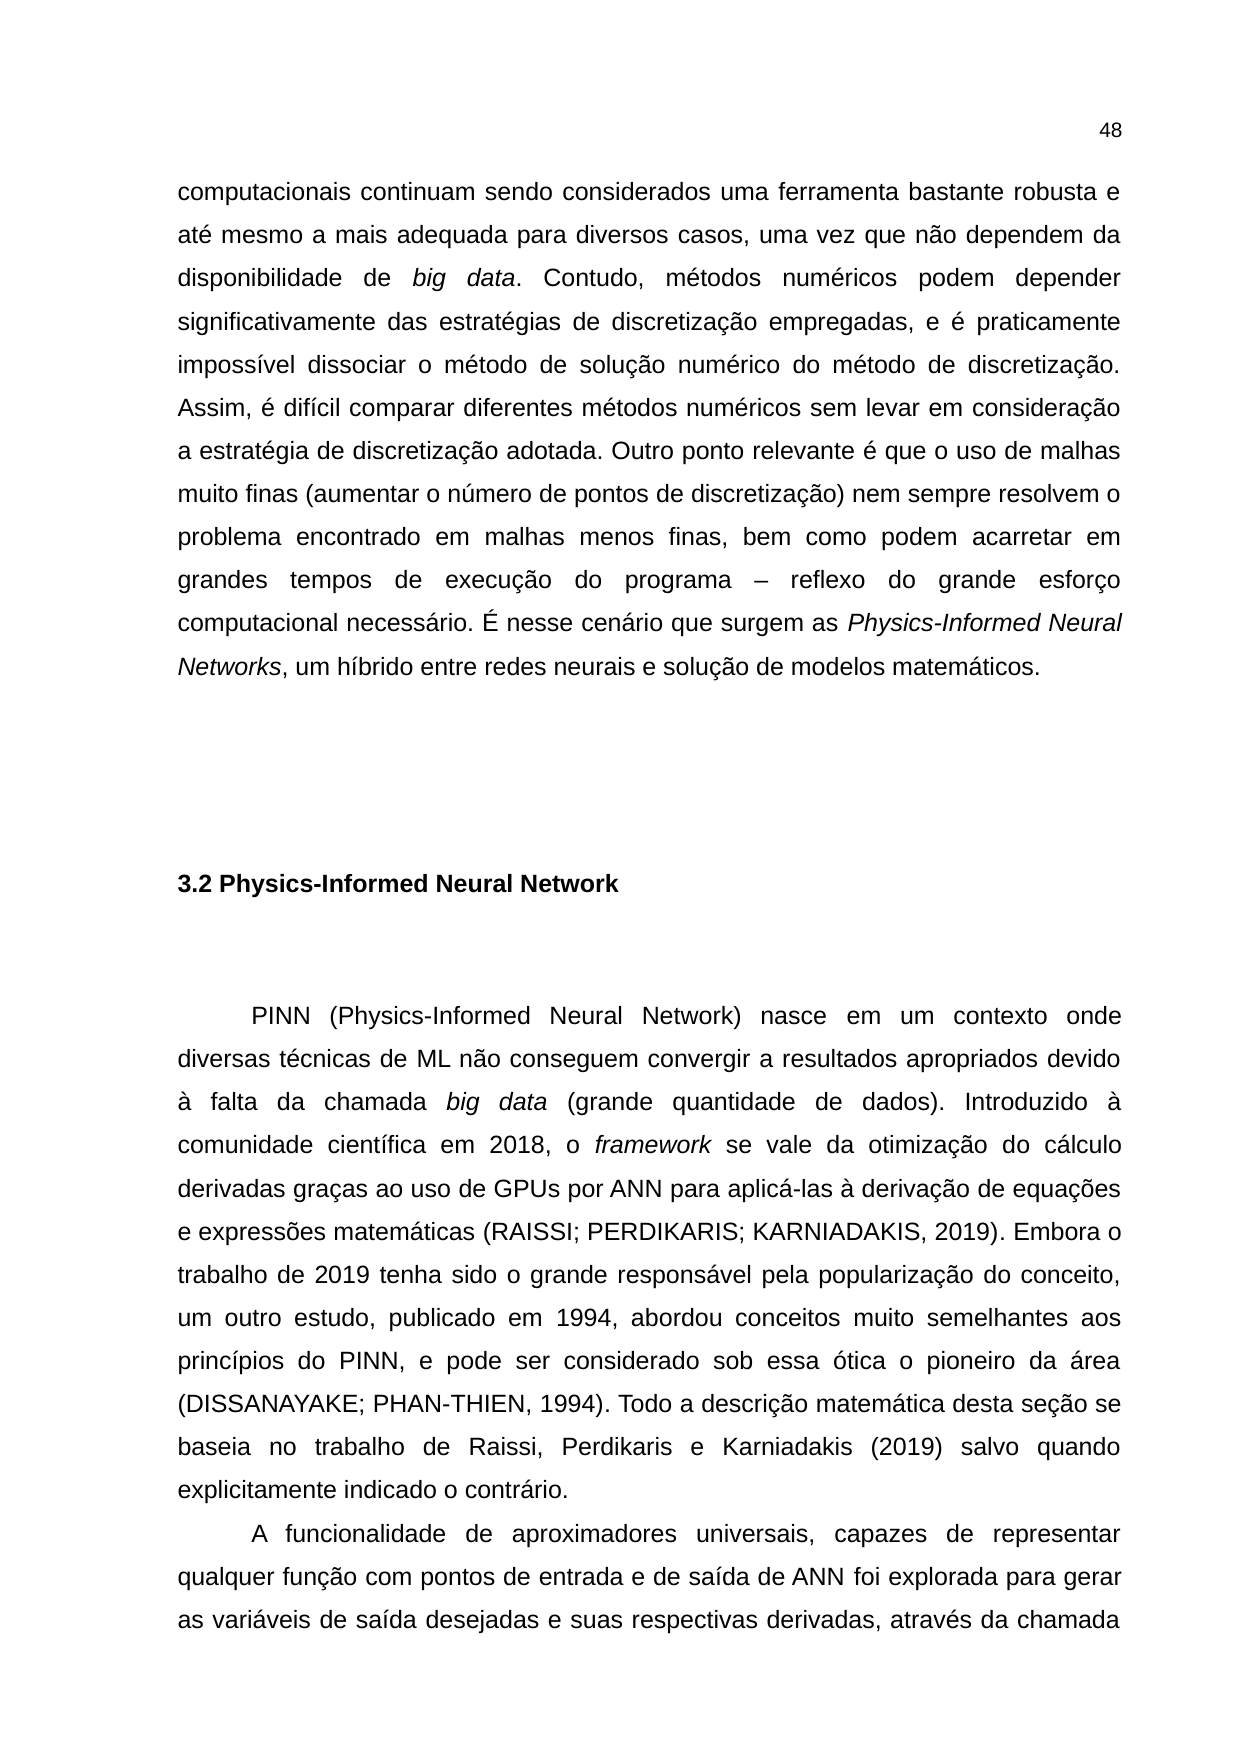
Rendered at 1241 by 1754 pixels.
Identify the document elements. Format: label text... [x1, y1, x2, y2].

text A funcionalidade de aproximadores universais, capazes de representar qualquer função com pontos de entrada e de saída de ANN foi explorada para gerar as variáveis de saída desejadas e suas respectivas derivadas, através da chamada [177, 1518, 1122, 1633]
text PINN (Physics-Informed Neural Network) nasce em um contexto onde diversas técnicas de ML não conseguem convergir a resultados apropriados devido à falta da chamada big data (grande quantidade de dados). Introduzido à comunidade científica em 2018, o framework se vale da otimização do cálculo derivadas graças ao uso de GPUs por ANN para aplicá-las à derivação de equações e expressões matemáticas (RAISSI; PERDIKARIS; KARNIADAKIS, 2019). Embora o trabalho de 2019 tenha sido o grande responsável pela popularização do conceito, um outro estudo, publicado em 1994, abordou conceitos muito semelhantes aos princípios do PINN, e pode ser considerado sob essa ótica o pioneiro da área (DISSANAYAKE; PHAN-THIEN, 1994). Todo a descrição matemática desta seção se baseia no trabalho de Raissi, Perdikaris e Karniadakis (2019) salvo quando explicitamente indicado o contrário. [177, 1001, 1122, 1504]
subtitle Physics-Informed Neural Network [177, 869, 1122, 898]
text computacionais continuam sendo considerados uma ferramenta bastante robusta e até mesmo a mais adequada para diversos casos, uma vez que não dependem da disponibilidade de big data. Contudo, métodos numéricos podem depender significativamente das estratégias de discretização empregadas, e é praticamente impossível dissociar o método de solução numérico do método de discretização. Assim, é difícil comparar diferentes métodos numéricos sem levar em consideração a estratégia de discretização adotada. Outro ponto relevante é que o uso de malhas muito finas (aumentar o número de pontos de discretização) nem sempre resolvem o problema encontrado em malhas menos finas, bem como podem acarretar em grandes tempos de execução do programa – reflexo do grande esforço computacional necessário. É nesse cenário que surgem as Physics-Informed Neural Networks, um híbrido entre redes neurais e solução de modelos matemáticos. [177, 177, 1122, 680]
